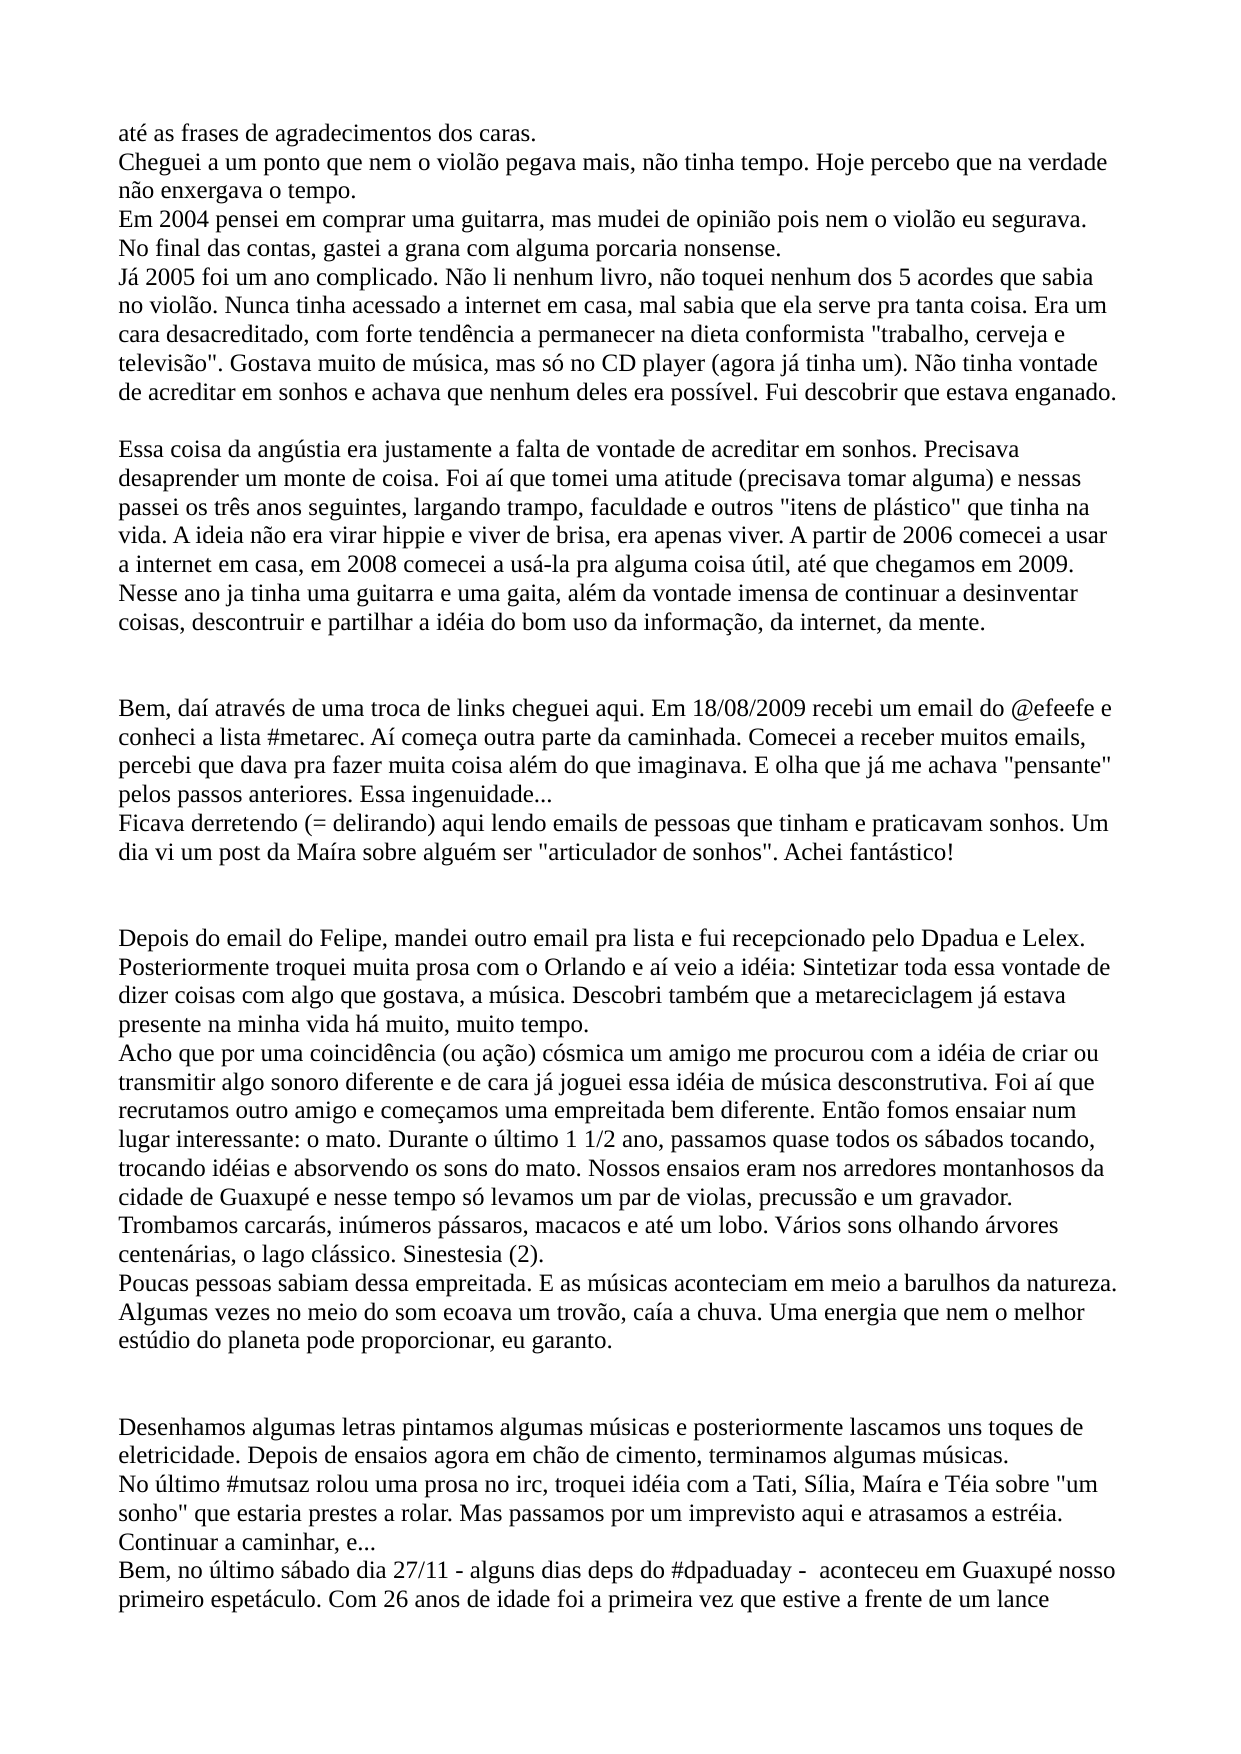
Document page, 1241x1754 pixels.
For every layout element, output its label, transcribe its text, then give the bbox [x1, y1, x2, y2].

text até as frases de agradecimentos dos caras. Cheguei a um ponto que nem o violão pegava mais, não tinha tempo. Hoje percebo que na verdade não enxergava o tempo. Em 2004 pensei em comprar uma guitarra, mas mudei de opinião pois nem o violão eu segurava. No final das contas, gastei a grana com alguma porcaria nonsense. Já 2005 foi um ano complicado. Não li nenhum livro, não toquei nenhum dos 5 acordes que sabia no violão. Nunca tinha acessado a internet em casa, mal sabia que ela serve pra tanta coisa. Era um cara desacreditado, com forte tendência a permanecer na dieta conformista "trabalho, cerveja e televisão". Gostava muito de música, mas só no CD player (agora já tinha um). Não tinha vontade de acreditar em sonhos e achava que nenhum deles era possível. Fui descobrir que estava enganado. Essa coisa da angústia era justamente a falta de vontade de acreditar em sonhos. Precisava desaprender um monte de coisa. Foi aí que tomei uma atitude (precisava tomar alguma) e nessas passei os três anos seguintes, largando trampo, faculdade e outros "itens de plástico" que tinha na vida. A ideia não era virar hippie e viver de brisa, era apenas viver. A partir de 2006 comecei a usar a internet em casa, em 2008 comecei a usá-la pra alguma coisa útil, até que chegamos em 2009. Nesse ano ja tinha uma guitarra e uma gaita, além da vontade imensa de continuar a desinventar coisas, descontruir e partilhar a idéia do bom uso da informação, da internet, da mente. Bem, daí através de uma troca de links cheguei aqui. Em 18/08/2009 recebi um email do @efeefe e conheci a lista #metarec. Aí começa outra parte da caminhada. Comecei a receber muitos emails, percebi que dava pra fazer muita coisa além do que imaginava. E olha que já me achava "pensante" pelos passos anteriores. Essa ingenuidade... Ficava derretendo (= delirando) aqui lendo emails de pessoas que tinham e praticavam sonhos. Um dia vi um post da Maíra sobre alguém ser "articulador de sonhos". Achei fantástico! Depois do email do Felipe, mandei outro email pra lista e fui recepcionado pelo Dpadua e Lelex. Posteriormente troquei muita prosa com o Orlando e aí veio a idéia: Sintetizar toda essa vontade de dizer coisas com algo que gostava, a música. Descobri também que a metareciclagem já estava presente na minha vida há muito, muito tempo. Acho que por uma coincidência (ou ação) cósmica um amigo me procurou com a idéia de criar ou transmitir algo sonoro diferente e de cara já joguei essa idéia de música desconstrutiva. Foi aí que recrutamos outro amigo e começamos uma empreitada bem diferente. Então fomos ensaiar num lugar interessante: o mato. Durante o último 1 1/2 ano, passamos quase todos os sábados tocando, trocando idéias e absorvendo os sons do mato. Nossos ensaios eram nos arredores montanhosos da cidade de Guaxupé e nesse tempo só levamos um par de violas, precussão e um gravador. Trombamos carcarás, inúmeros pássaros, macacos e até um lobo. Vários sons olhando árvores centenárias, o lago clássico. Sinestesia (2). Poucas pessoas sabiam dessa empreitada. E as músicas aconteciam em meio a barulhos da natureza. Algumas vezes no meio do som ecoava um trovão, caía a chuva. Uma energia que nem o melhor estúdio do planeta pode proporcionar, eu garanto. Desenhamos algumas letras pintamos algumas músicas e posteriormente lascamos uns toques de eletricidade. Depois de ensaios agora em chão de cimento, terminamos algumas músicas. No último #mutsaz rolou uma prosa no irc, troquei idéia com a Tati, Sília, Maíra e Téia sobre "um sonho" que estaria prestes a rolar. Mas passamos por um imprevisto aqui e atrasamos a estréia. Continuar a caminhar, e... Bem, no último sábado dia 27/11 - alguns dias deps do #dpaduaday - aconteceu em Guaxupé nosso primeiro espetáculo. Com 26 anos de idade foi a primeira vez que estive a frente de um lance [118, 118, 1122, 1613]
